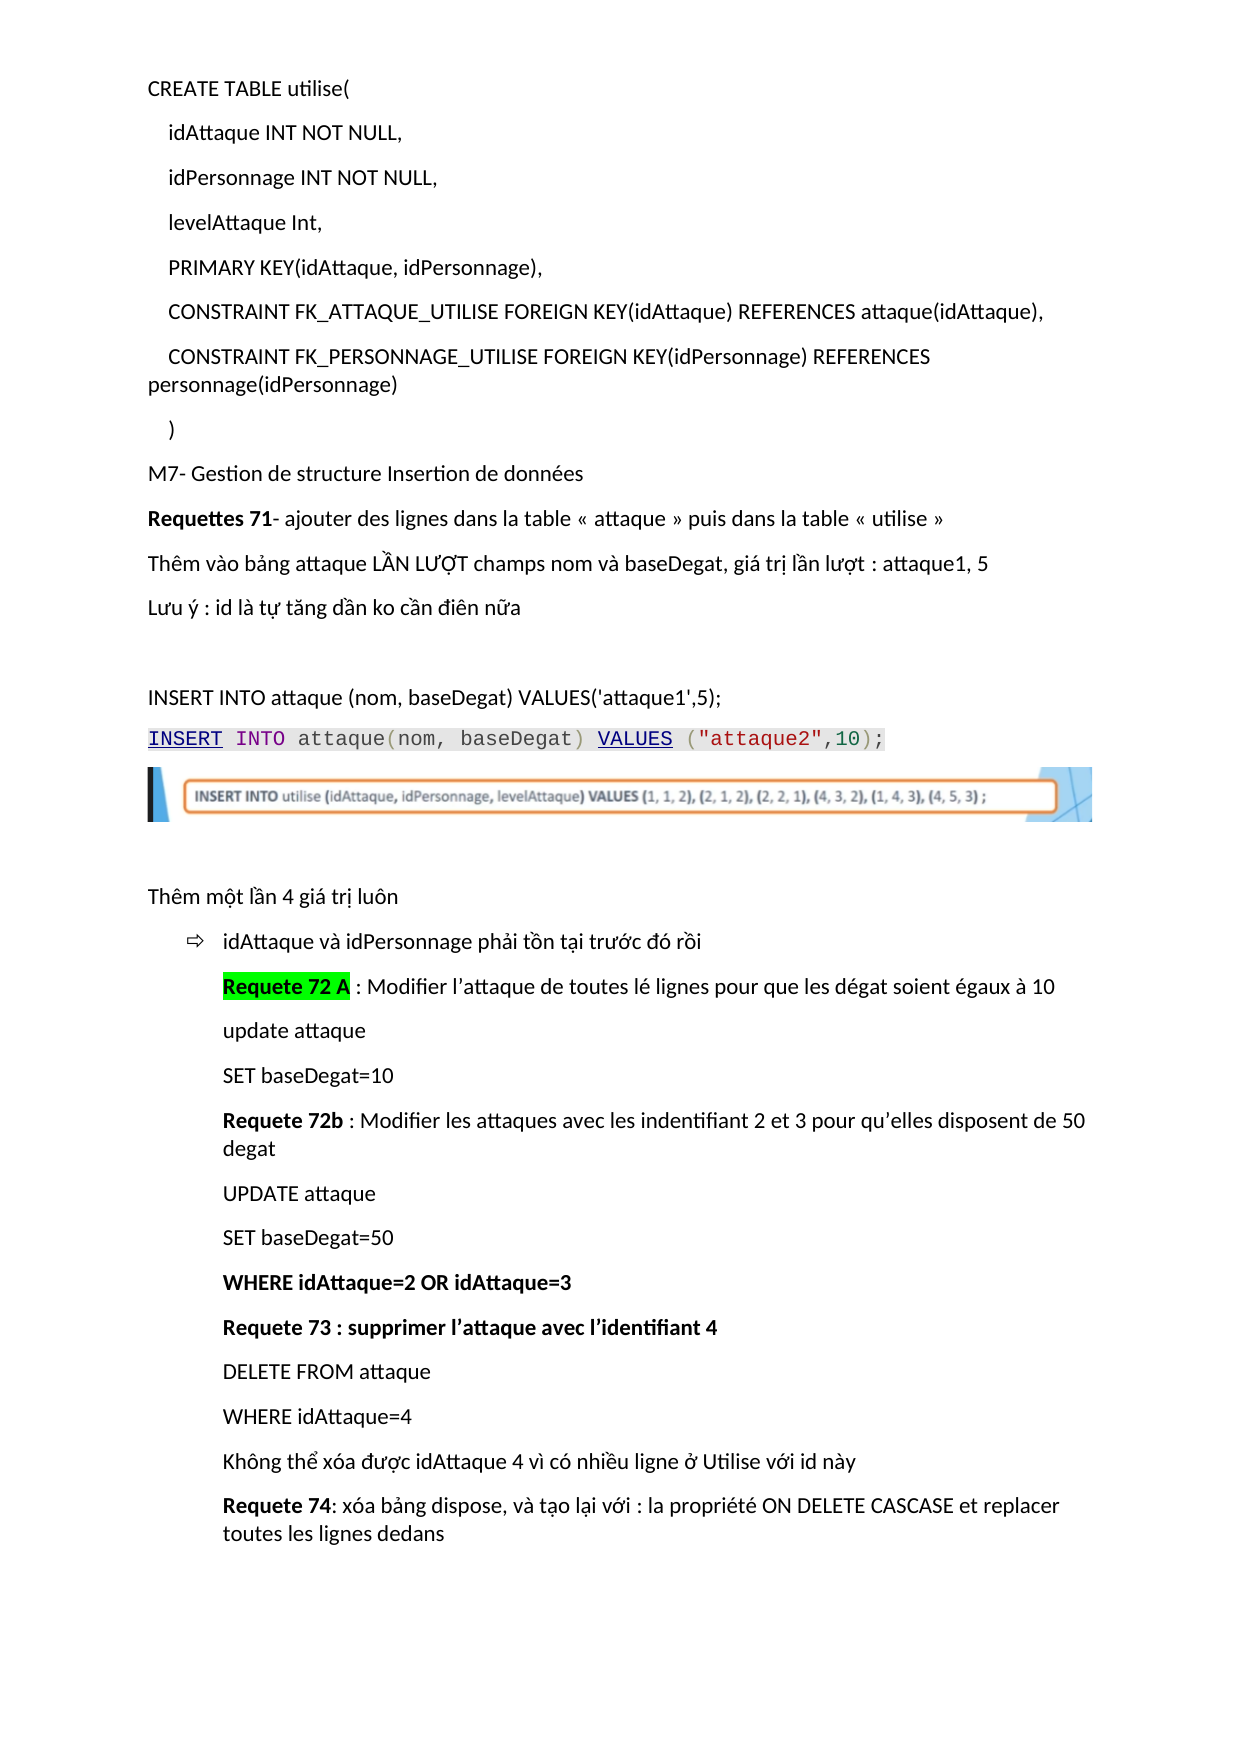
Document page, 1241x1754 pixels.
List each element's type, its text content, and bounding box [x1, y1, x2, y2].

text ) [148, 415, 1093, 443]
text idPersonnage INT NOT NULL, [148, 163, 1093, 191]
text Thêm vào bảng attaque LẦN LƯỢT champs nom và baseDegat, giá trị lần lượt : attaque1, 5 [148, 549, 1093, 577]
list DELETE FROM attaque [223, 1357, 1093, 1385]
text CONSTRAINT FK_PERSONNAGE_UTILISE FOREIGN KEY(idPersonnage) REFERENCES personnage(idPersonnage) [148, 342, 1093, 398]
list update attaque [223, 1017, 1093, 1044]
list Requete 74: xóa bảng dispose, và tạo lại với : la propriété ON DELETE CASCASE et replacer toutes les lignes dedans [223, 1491, 1093, 1547]
list WHERE idAttaque=2 OR idAttaque=3 [223, 1268, 1093, 1296]
text CONSTRAINT FK_ATTAQUE_UTILISE FOREIGN KEY(idAttaque) REFERENCES attaque(idAttaque), [148, 297, 1093, 325]
text idAttaque INT NOT NULL, [148, 118, 1093, 147]
list idAttaque và idPersonnage phải tồn tại trước đó rồi [185, 927, 1093, 955]
text M7- Gestion de structure Insertion de données [148, 459, 1093, 487]
text INSERT INTO attaque(nom, baseDegat) VALUES ("attaque2",10); [148, 727, 1093, 751]
text Thêm một lần 4 giá trị luôn [148, 882, 1093, 911]
text INSERT INTO attaque (nom, baseDegat) VALUES('attaque1',5); [148, 683, 1093, 711]
text levelAttaque Int, [148, 208, 1093, 236]
list SET baseDegat=50 [223, 1223, 1093, 1251]
text Requettes 71- ajouter des lignes dans la table « attaque » puis dans la table « utilise » [148, 504, 1093, 532]
list Requete 73 : supprimer l’attaque avec l’identifiant 4 [223, 1313, 1093, 1341]
list Requete 72b : Modifier les attaques avec les indentifiant 2 et 3 pour qu’elles disposent de 50 degat [223, 1106, 1093, 1162]
text PRIMARY KEY(idAttaque, idPersonnage), [148, 253, 1093, 281]
list UPDATE attaque [223, 1179, 1093, 1207]
list WHERE idAttaque=4 [223, 1402, 1093, 1430]
text Lưu ý : id là tự tăng dần ko cần điên nữa [148, 593, 1093, 621]
list Requete 72 A : Modifier l’attaque de toutes lé lignes pour que les dégat soient égaux à 10 [223, 972, 1093, 1000]
list Không thể xóa được idAttaque 4 vì có nhiều ligne ở Utilise với id này [223, 1447, 1093, 1475]
list SET baseDegat=10 [223, 1061, 1093, 1089]
text CREATE TABLE utilise( [148, 74, 1093, 102]
